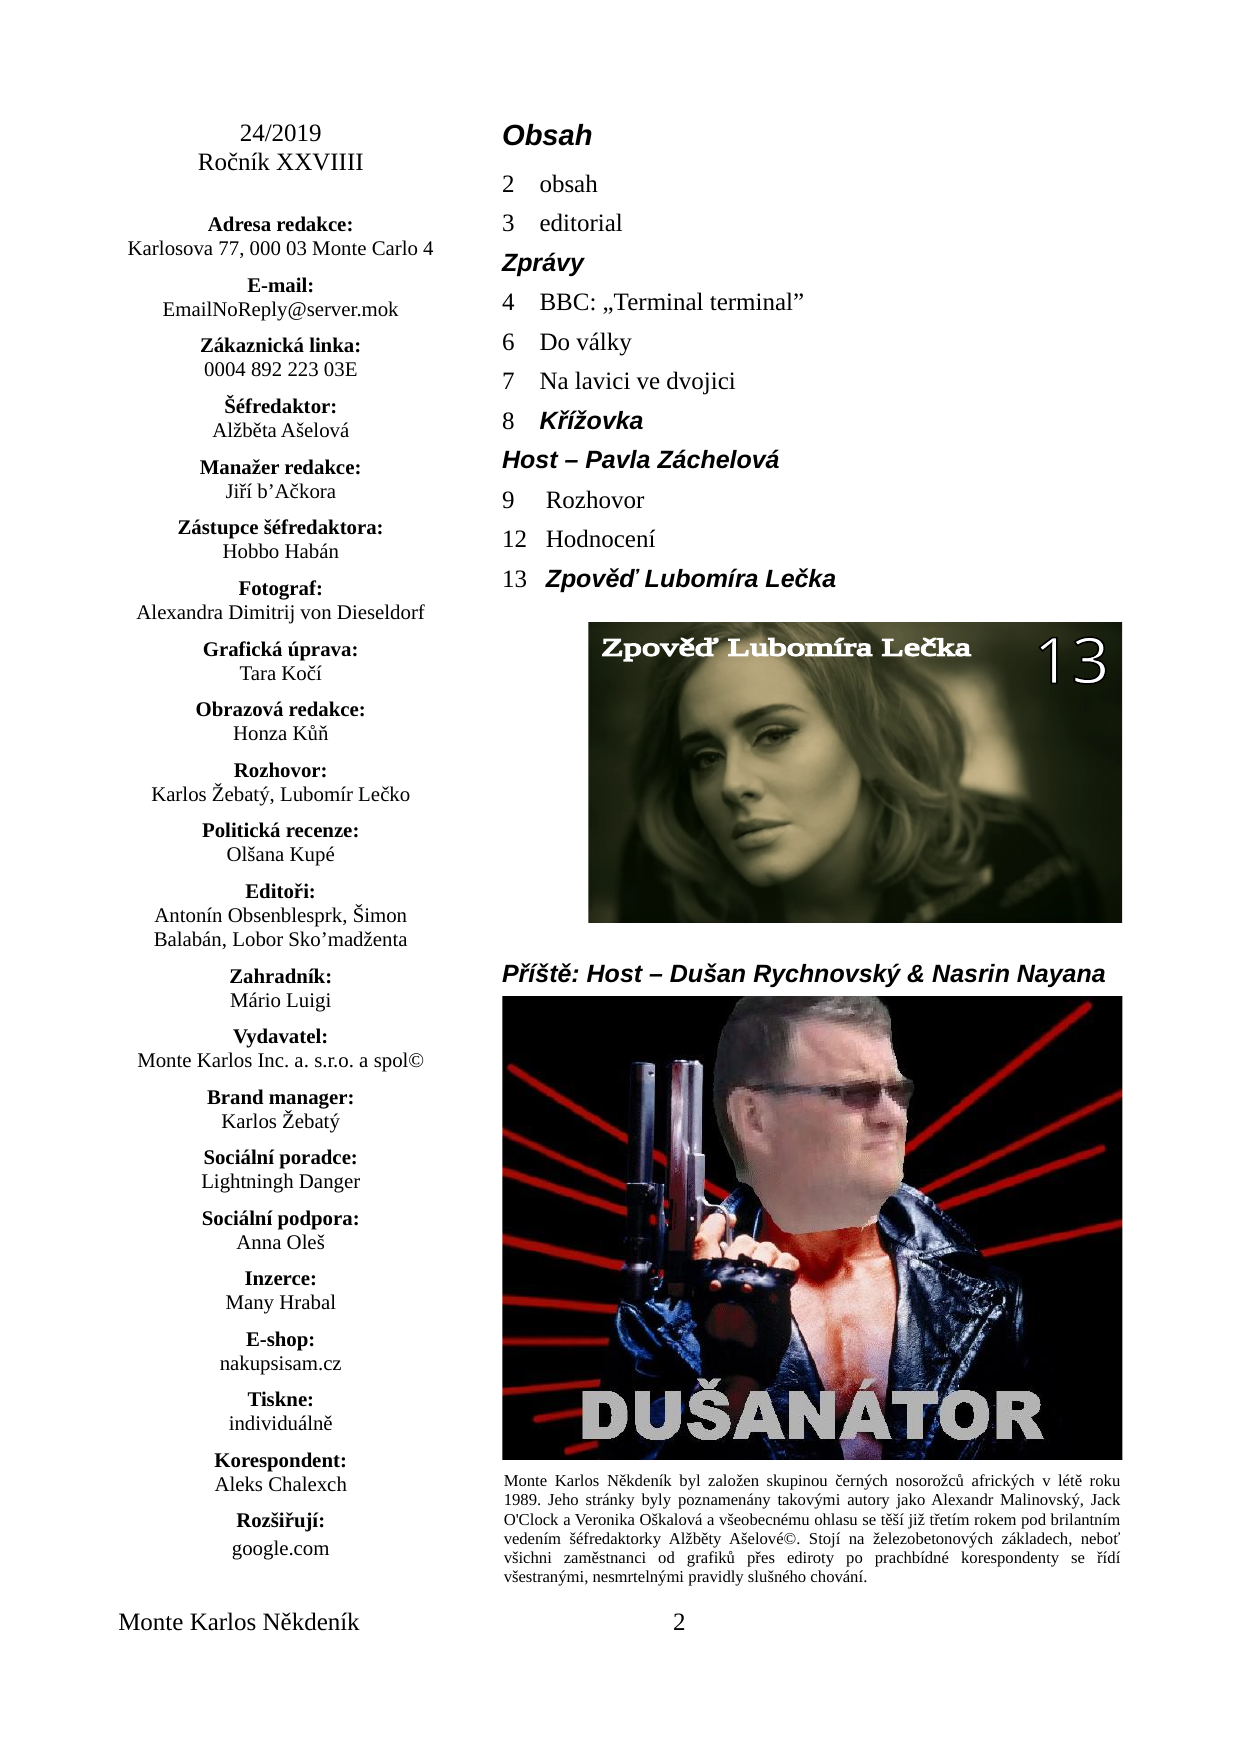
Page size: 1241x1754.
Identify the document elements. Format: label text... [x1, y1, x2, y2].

text Sociální podpora: Anna Oleš [118, 1206, 443, 1254]
text Sociální poradce: Lightningh Danger [118, 1145, 443, 1193]
text Zahradník: Mário Luigi [118, 964, 443, 1012]
subtitle 4 BBC: „Terminal terminal” [502, 287, 1122, 316]
subtitle 13 Zpověď Lubomíra Lečka [502, 564, 1122, 593]
subtitle Host – Pavla Záchelová [502, 446, 1122, 474]
text Tiskne: individuálně [118, 1387, 443, 1435]
subtitle 9 Rozhovor [502, 485, 1122, 514]
text Obrazová redakce: Honza Kůň [118, 697, 443, 745]
text Zákaznická linka: 0004 892 223 03E [118, 333, 443, 381]
text Adresa redakce: Karlosova 77, 000 03 Monte Carlo 4 [118, 212, 443, 260]
subtitle 8 Křížovka [502, 406, 1122, 435]
text Rozhovor: Karlos Žebatý, Lubomír Lečko [118, 758, 443, 806]
subtitle 12 Hodnocení [502, 524, 1122, 553]
subtitle 3 editorial [502, 208, 1122, 237]
text Grafická úprava: Tara Kočí [118, 636, 443, 684]
subtitle 2 obsah [502, 169, 1122, 198]
text Šéfredaktor: Alžběta Ašelová [118, 394, 443, 442]
text Vydavatel: Monte Karlos Inc. a. s.r.o. a spol© [118, 1024, 443, 1072]
text Fotograf: Alexandra Dimitrij von Dieseldorf [118, 576, 443, 624]
picture [502, 996, 1123, 1460]
text E-shop: nakupsisam.cz [118, 1327, 443, 1375]
text 24/2019 Ročník XXVIIII [118, 118, 443, 200]
text E-mail: EmailNoReply@server.mok [118, 273, 443, 321]
subtitle Příště: Host – Dušan Rychnovský & Nasrin Nayana [502, 959, 1122, 988]
text Politická recenze: Olšana Kupé [118, 818, 443, 866]
subtitle Rozšiřují: google.com [118, 1508, 443, 1560]
subtitle Obsah [502, 118, 1122, 152]
text Manažer redakce: Jiří b’Ačkora [118, 454, 443, 503]
text Editoři: Antonín Obsenblesprk, Šimon Balabán, Lobor Sko’madženta [118, 879, 443, 951]
subtitle 6 Do války [502, 327, 1122, 356]
subtitle Zprávy [502, 248, 1122, 277]
subtitle 7 Na lavici ve dvojici [502, 366, 1122, 395]
text Korespondent: Aleks Chalexch [118, 1448, 443, 1496]
text Zástupce šéfredaktora: Hobbo Habán [118, 515, 443, 563]
text Brand manager: Karlos Žebatý [118, 1085, 443, 1133]
picture [588, 622, 1123, 923]
text Inzerce: Many Hrabal [118, 1266, 443, 1314]
